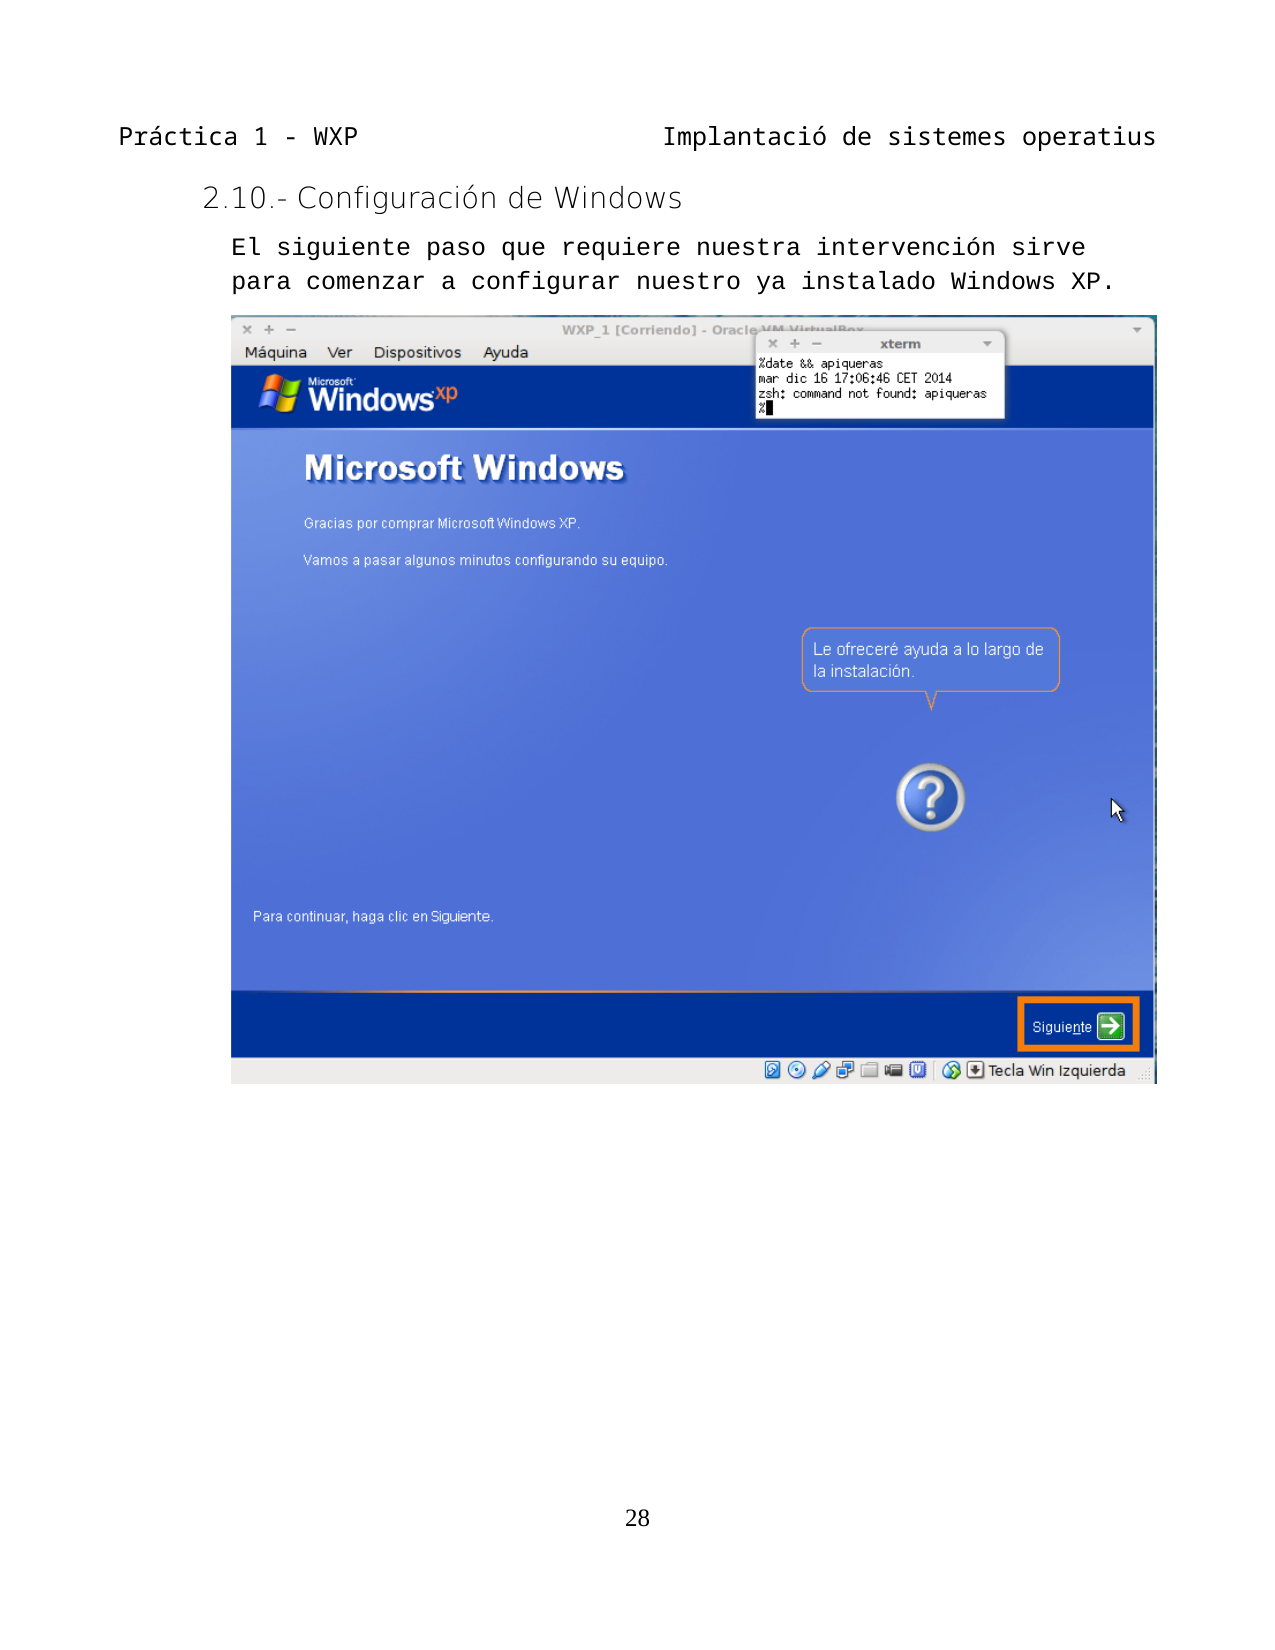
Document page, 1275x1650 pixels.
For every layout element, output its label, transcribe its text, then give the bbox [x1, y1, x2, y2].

text El siguiente paso que requiere nuestra intervención sirve para comenzar a configurar nuestro ya instalado Windows XP. [231, 235, 1157, 297]
list Configuración de Windows [193, 182, 1157, 216]
picture [231, 315, 1157, 1084]
